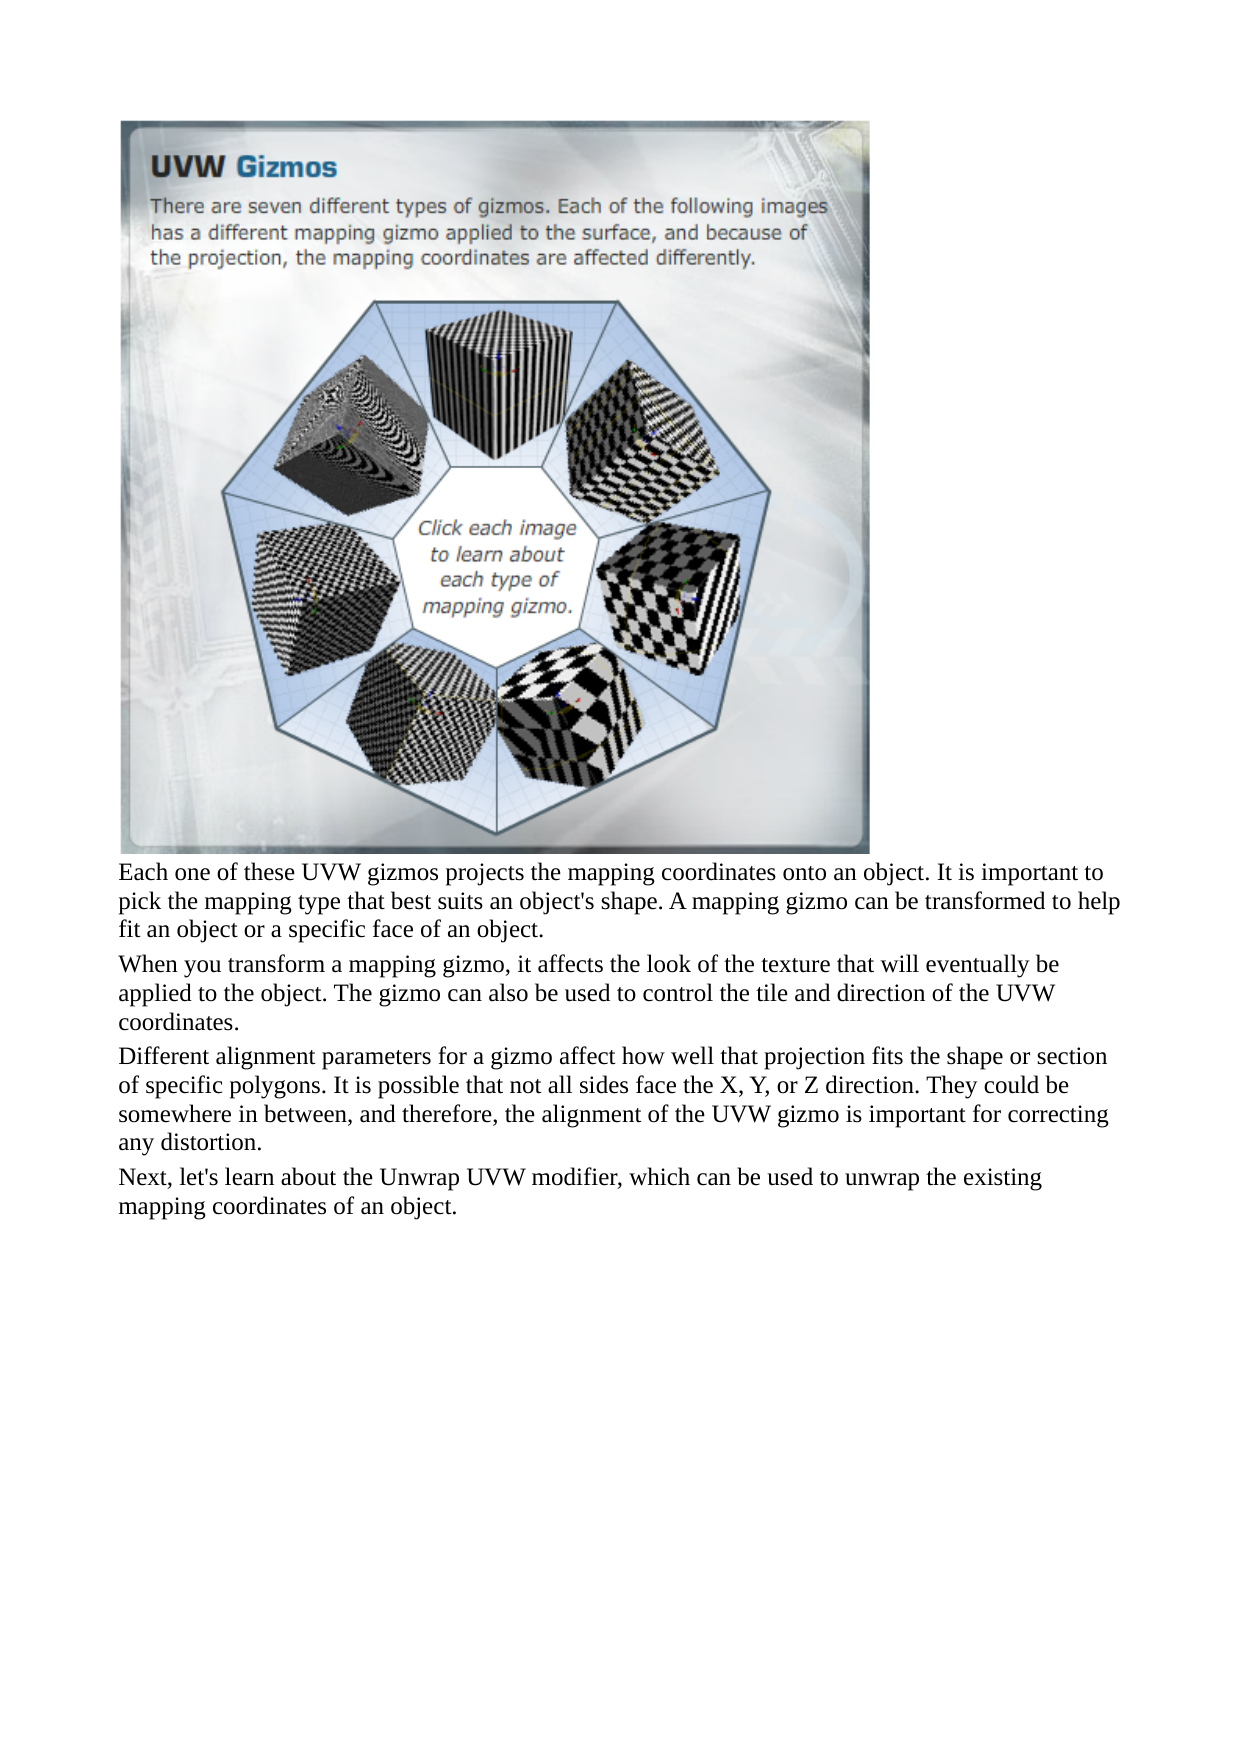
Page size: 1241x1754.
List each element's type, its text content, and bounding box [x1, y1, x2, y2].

text Different alignment parameters for a gizmo affect how well that projection fits the shape or section of specific polygons. It is possible that not all sides face the X, Y, or Z direction. They could be somewhere in between, and therefore, the alignment of the UVW gizmo is important for correcting any distortion. [118, 1041, 1122, 1156]
text Next, let's learn about the Unwrap UVW modifier, which can be used to unwrap the existing mapping coordinates of an object. [118, 1162, 1122, 1219]
text When you transform a mapping gizmo, it affects the look of the texture that will eventually be applied to the object. The gizmo can also be used to control the tile and direction of the UVW coordinates. [118, 949, 1122, 1035]
picture [118, 118, 870, 854]
text Each one of these UVW gizmos projects the mapping coordinates onto an object. It is important to pick the mapping type that best suits an object's shape. A mapping gizmo can be transformed to help fit an object or a specific face of an object. [118, 857, 1122, 943]
